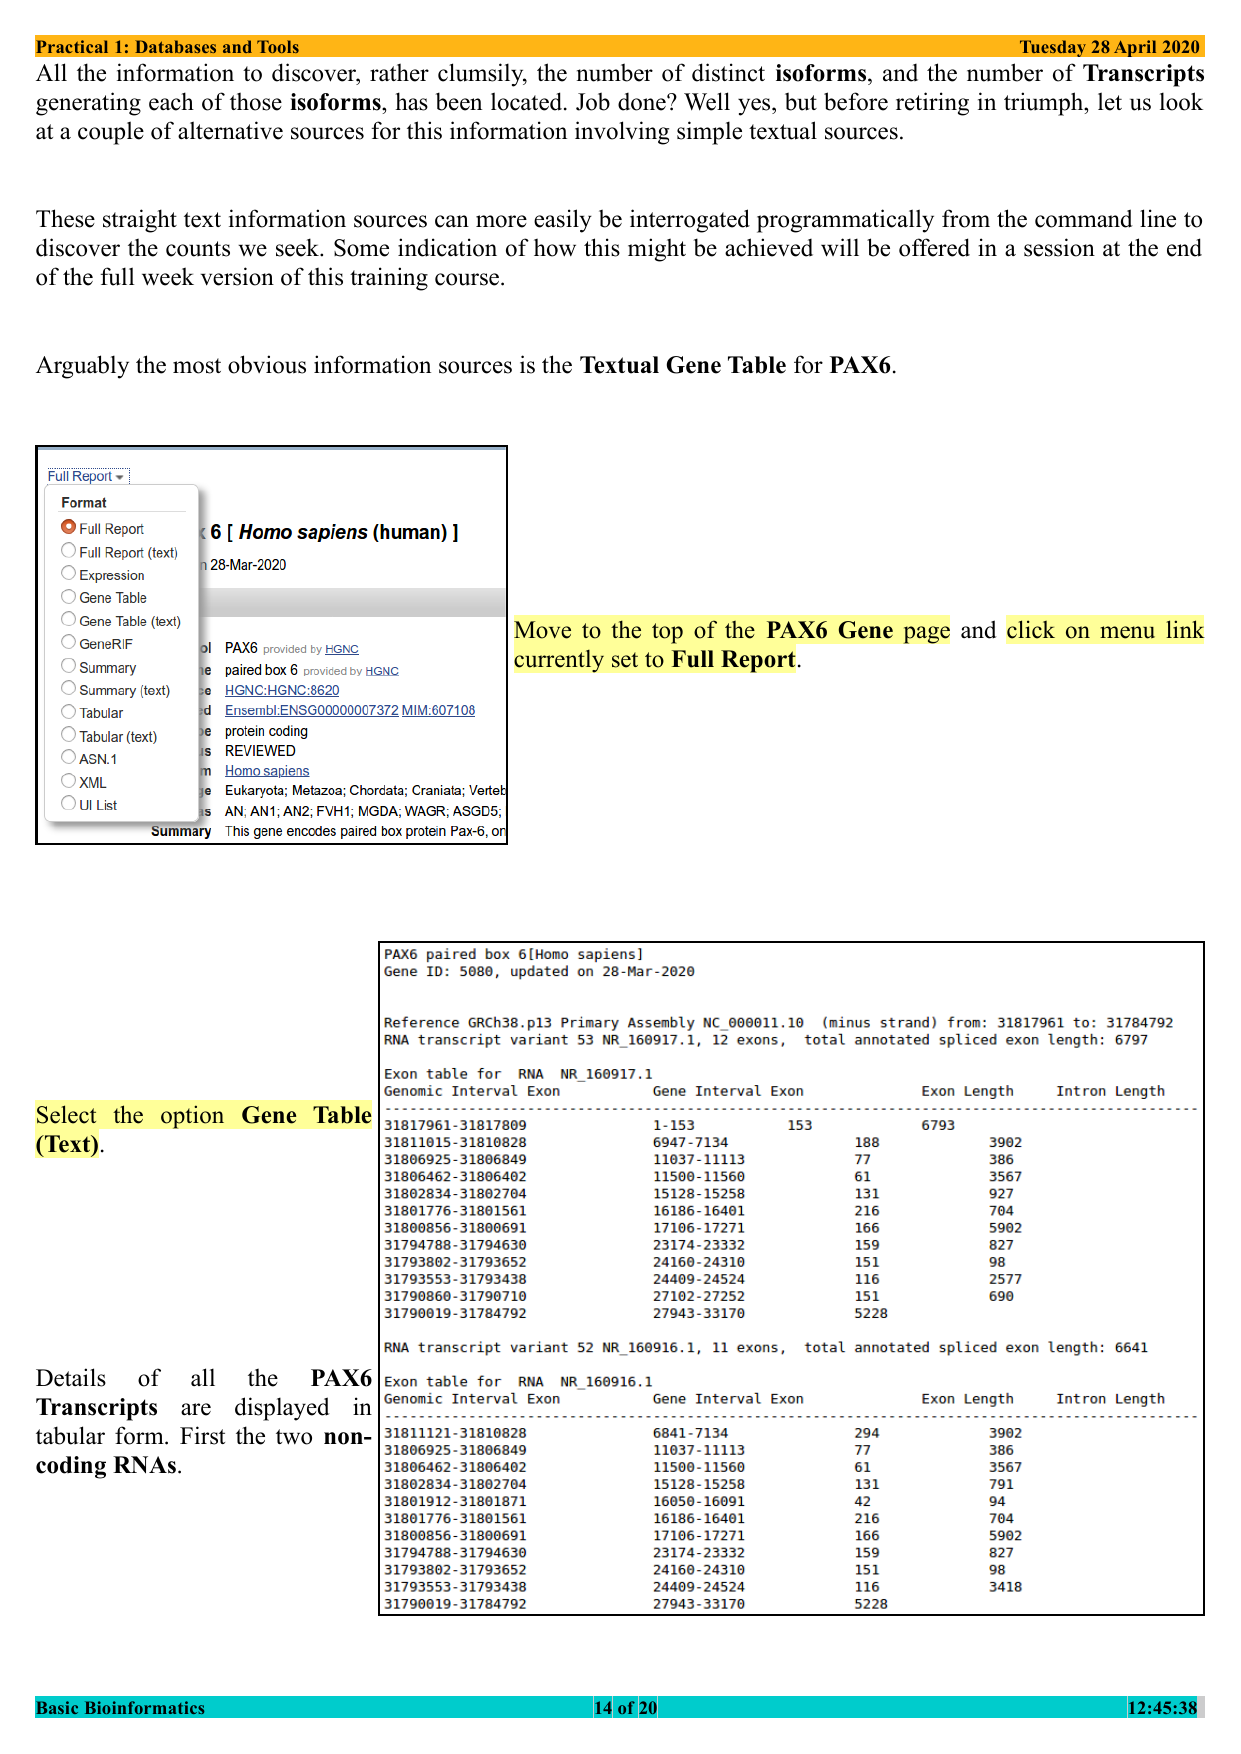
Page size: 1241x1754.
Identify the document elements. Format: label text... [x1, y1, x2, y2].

text Move to the top of the PAX6 Gene page and click on menu link currently set to Full Report. [508, 615, 1205, 673]
text Arguably the most obvious information sources is the Textual Gene Table for PAX6. [35, 350, 1205, 379]
text Select the option Gene Table (Text). [35, 1100, 378, 1158]
text Details of all the PAX6 Transcripts are displayed in tabular form. First the two non-coding RNAs. [35, 1363, 378, 1479]
picture [38, 447, 506, 843]
picture [380, 943, 1203, 1614]
text These straight text information sources can more easily be interrogated programmatically from the command line to discover the counts we seek. Some indication of how this might be achieved will be offered in a session at the end of the full week version of this training course. [35, 204, 1205, 291]
text All the information to discover, rather clumsily, the number of distinct isoforms, and the number of Transcripts generating each of those isoforms, has been located. Job done? Well yes, but before retiring in triumph, let us look at a couple of alternative sources for this information involving simple textual sources. [35, 57, 1205, 145]
